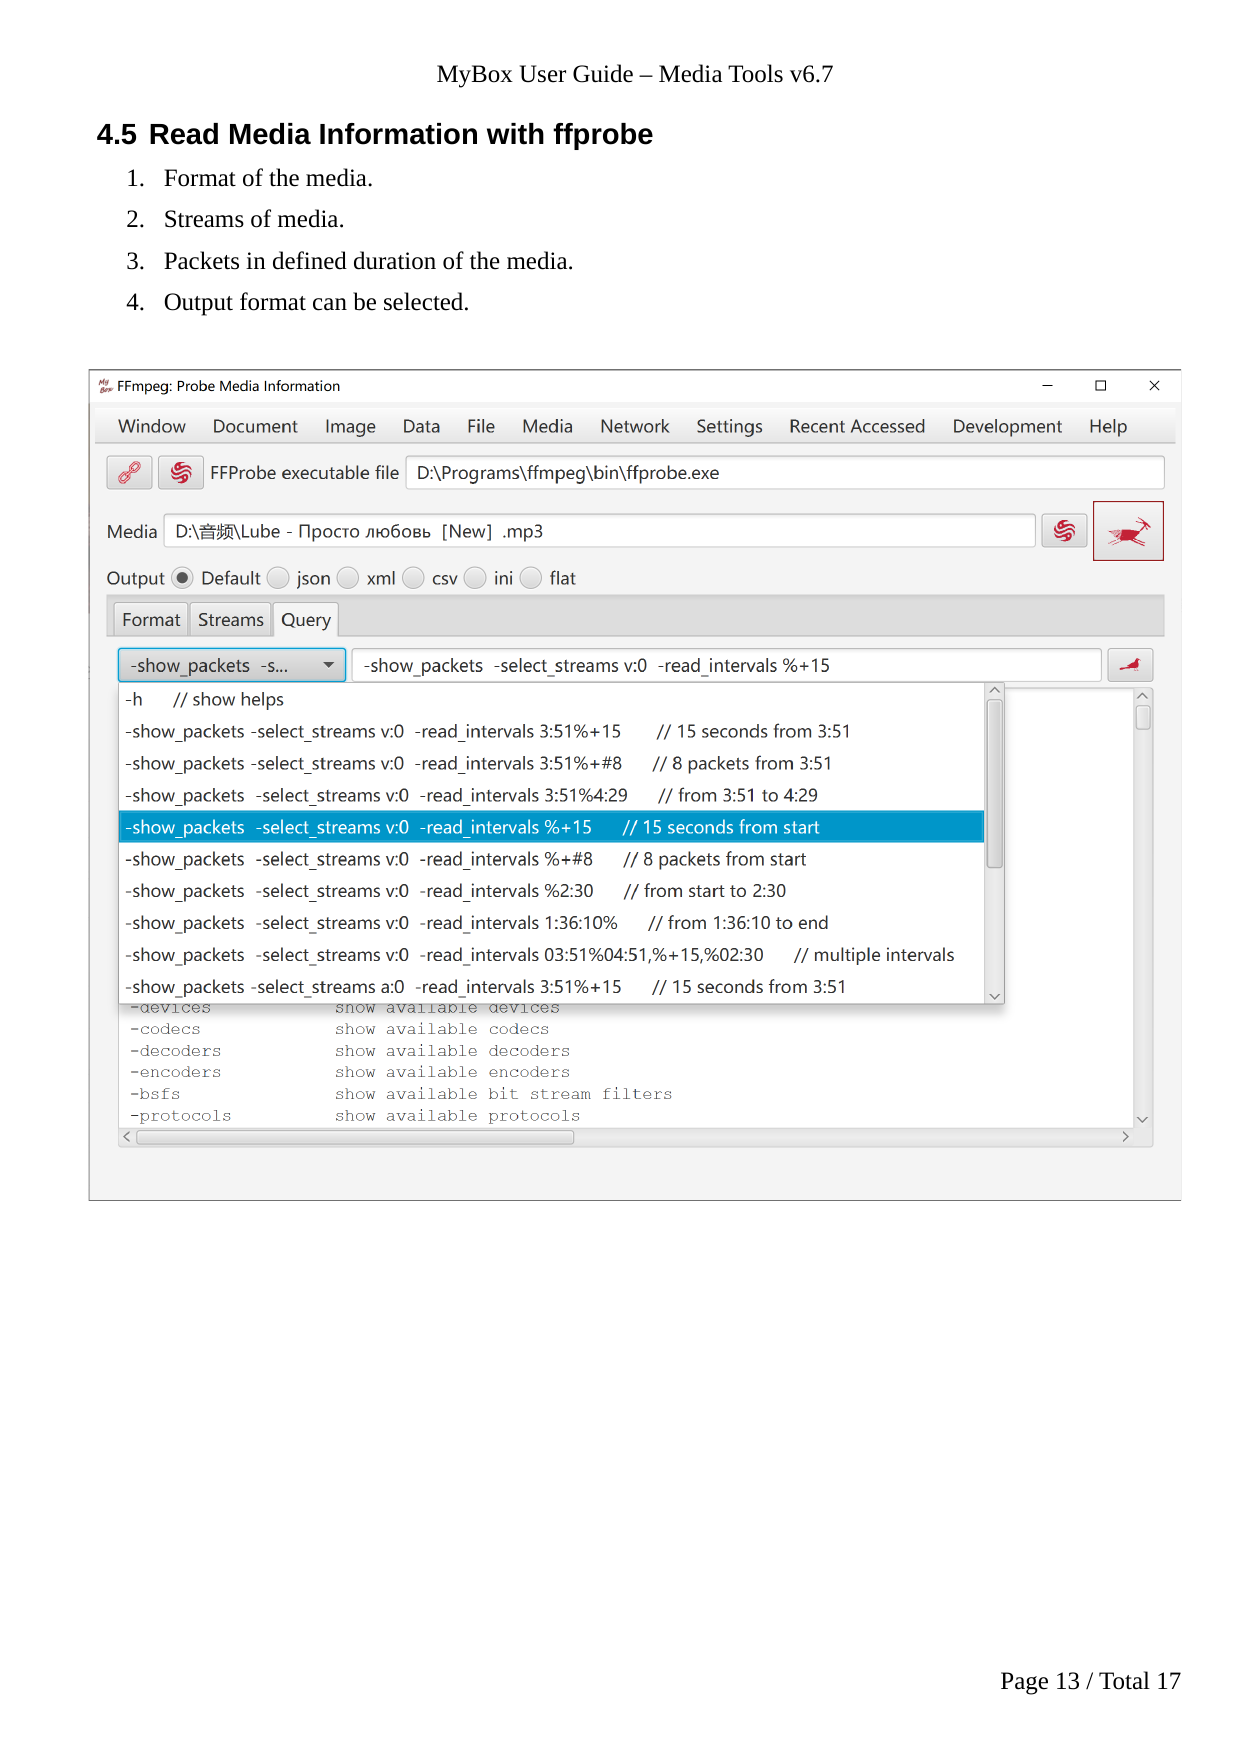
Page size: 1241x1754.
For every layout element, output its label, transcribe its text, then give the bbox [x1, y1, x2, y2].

list Format of the media. [126, 163, 1181, 192]
subtitle Read Media Information with ffprobe [88, 117, 1181, 151]
list Streams of media. [126, 204, 1181, 233]
list Packets in defined duration of the media. [126, 246, 1181, 274]
picture [88, 369, 1182, 1201]
list Output format can be selected. [126, 287, 1181, 316]
